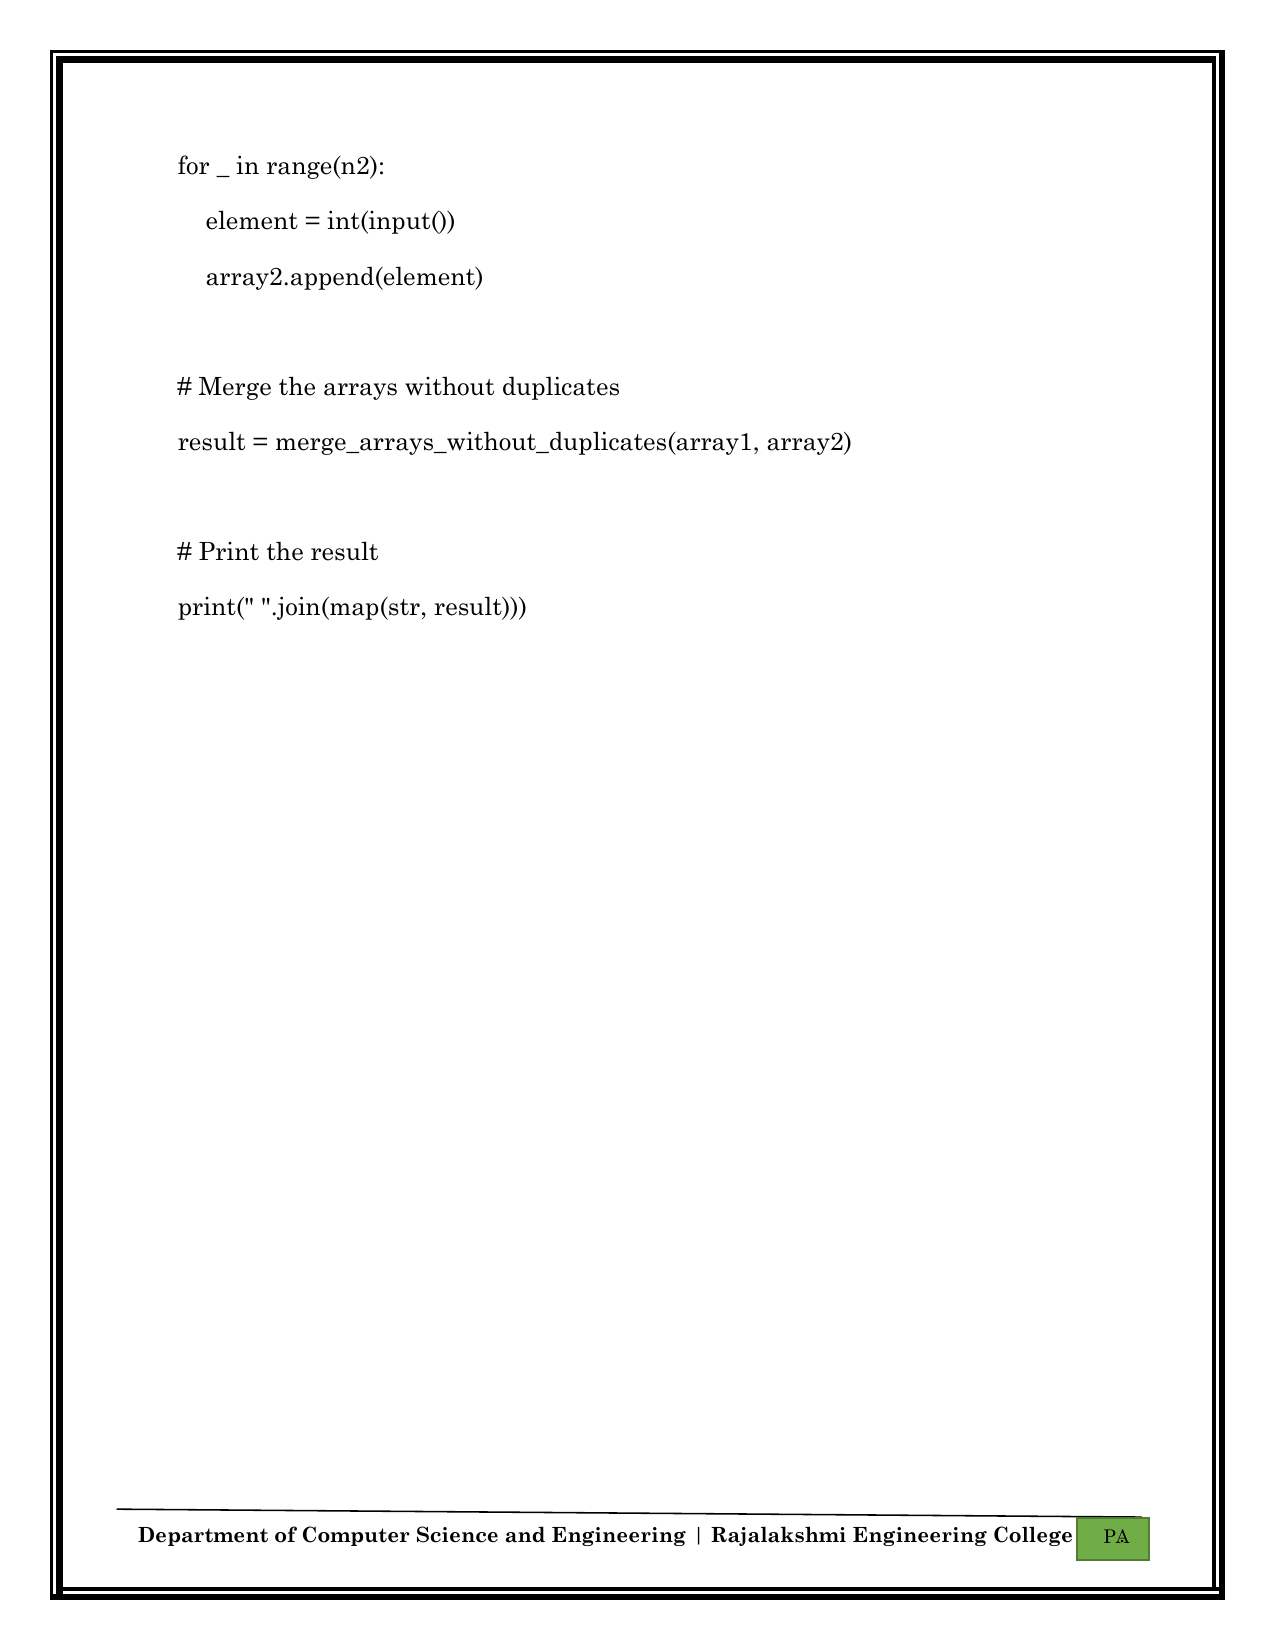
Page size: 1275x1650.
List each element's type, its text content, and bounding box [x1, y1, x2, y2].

text array2.append(element) [150, 260, 1125, 290]
text for _ in range(n2): [150, 150, 1125, 180]
text element = int(input()) [150, 205, 1125, 235]
text # Print the result [150, 536, 1125, 566]
text print(" ".join(map(str, result))) [150, 591, 1125, 621]
text # Merge the arrays without duplicates [150, 370, 1125, 401]
text result = merge_arrays_without_duplicates(array1, array2) [150, 426, 1125, 456]
